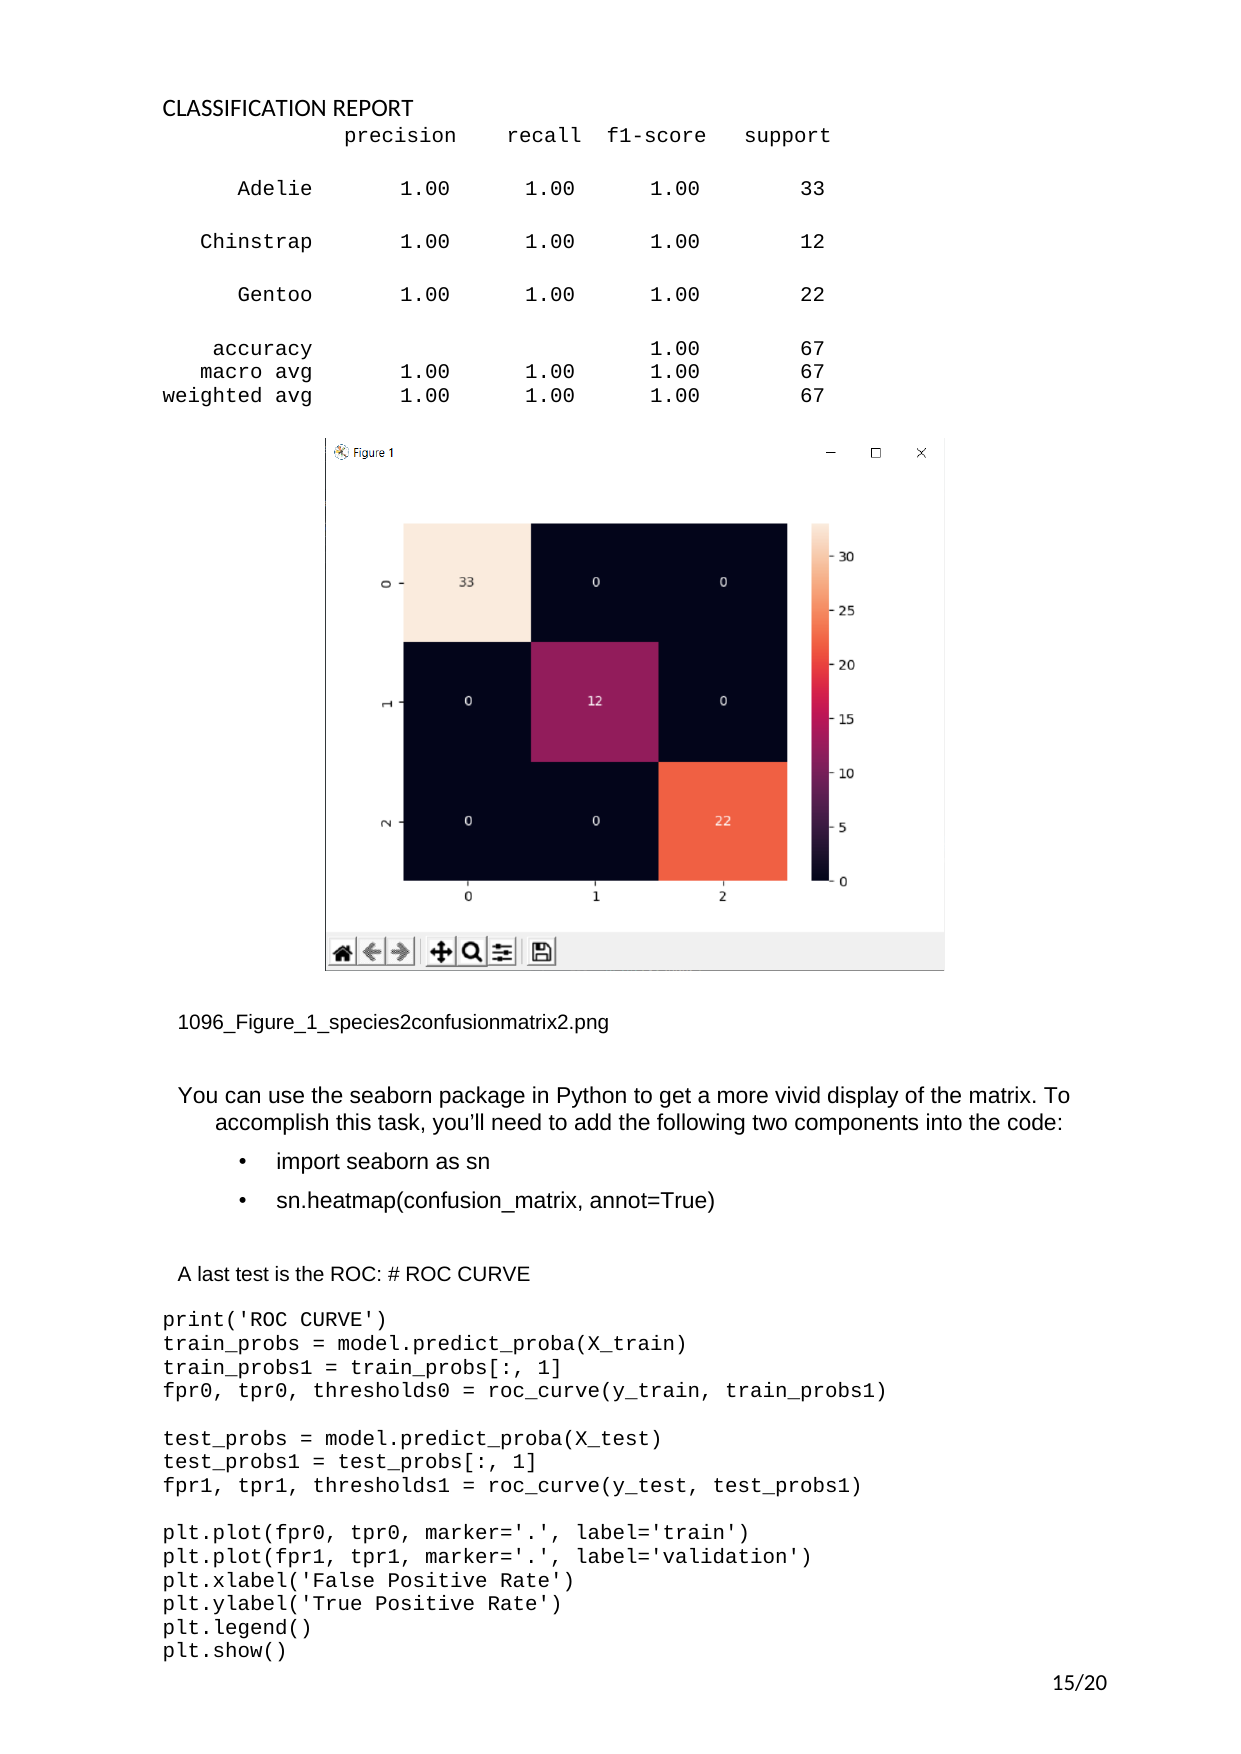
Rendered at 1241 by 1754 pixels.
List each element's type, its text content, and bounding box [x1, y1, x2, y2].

text plt.legend() [162, 1617, 1107, 1641]
text train_probs = model.predict_proba(X_train) [162, 1333, 1107, 1357]
text 1096_Figure_1_species2confusionmatrix2.png [177, 1009, 1107, 1033]
text plt.show() [162, 1641, 1107, 1664]
text test_probs = model.predict_proba(X_test) [162, 1428, 1107, 1451]
list import seaborn as sn [239, 1148, 1107, 1174]
text accuracy 1.00 67 macro avg 1.00 1.00 1.00 67 weighted avg 1.00 1.00 1.00 67 [162, 338, 1107, 408]
text Adelie 1.00 1.00 1.00 33 [162, 178, 1107, 202]
text fpr0, tpr0, thresholds0 = roc_curve(y_train, train_probs1) [162, 1380, 1107, 1404]
text plt.xlabel('False Positive Rate') [162, 1569, 1107, 1593]
text You can use the seaborn package in Python to get a more vivid display of the matrix. To accomplish this task, you’ll need to add the following two components into the code: [177, 1082, 1107, 1135]
text A last test is the ROC: # ROC CURVE [177, 1262, 1107, 1286]
picture [325, 438, 945, 971]
text plt.ylabel('True Positive Rate') [162, 1593, 1107, 1617]
text Gentoo 1.00 1.00 1.00 22 [162, 284, 1107, 308]
text train_probs1 = train_probs[:, 1] [162, 1357, 1107, 1380]
text CLASSIFICATION REPORT precision recall f1-score support [162, 92, 1107, 149]
text print('ROC CURVE') [162, 1309, 1107, 1333]
text plt.plot(fpr1, tpr1, marker='.', label='validation') [162, 1546, 1107, 1569]
list sn.heatmap(confusion_matrix, annot=True) [239, 1187, 1107, 1213]
text fpr1, tpr1, thresholds1 = roc_curve(y_test, test_probs1) [162, 1475, 1107, 1499]
text test_probs1 = test_probs[:, 1] [162, 1451, 1107, 1475]
text Chinstrap 1.00 1.00 1.00 12 [162, 231, 1107, 255]
text plt.plot(fpr0, tpr0, marker='.', label='train') [162, 1522, 1107, 1546]
